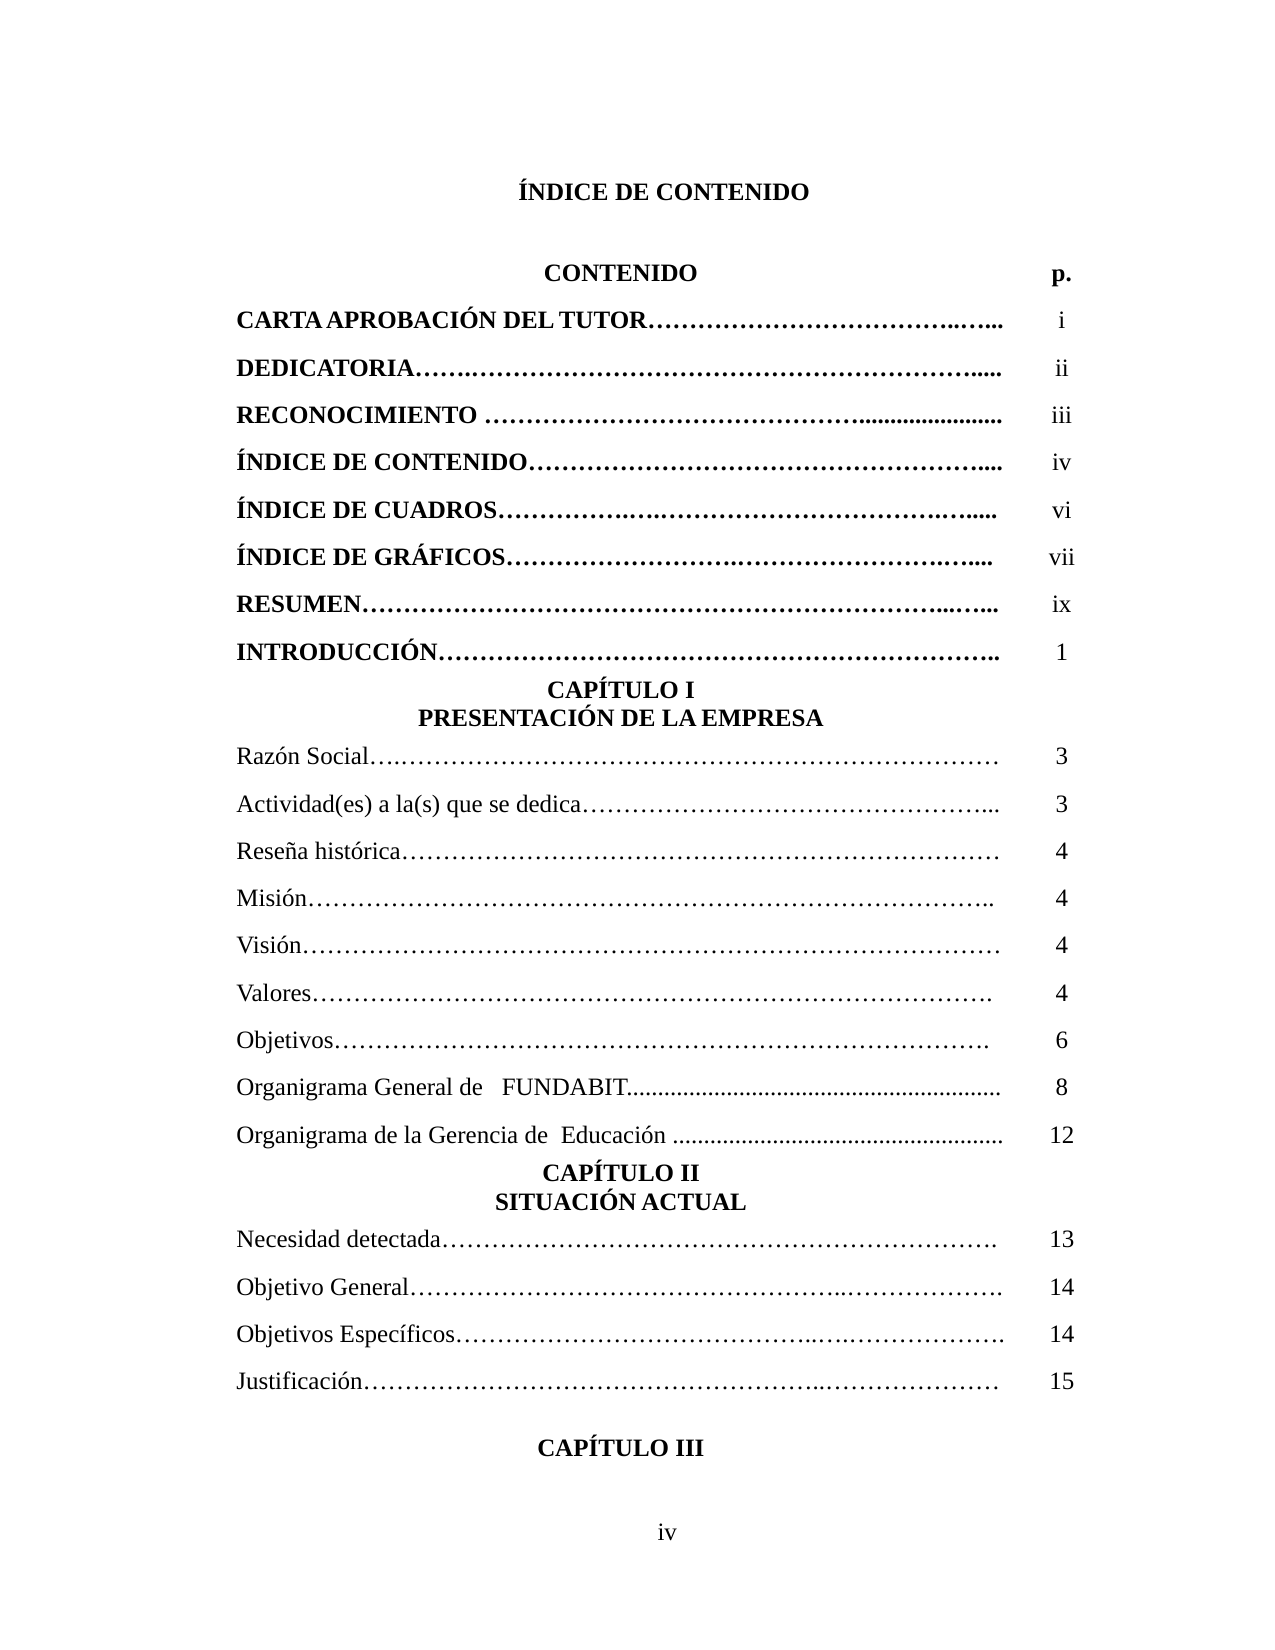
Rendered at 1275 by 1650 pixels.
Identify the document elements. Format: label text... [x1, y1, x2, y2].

table_cell vi [1016, 486, 1107, 533]
table_cell 4 [1016, 969, 1107, 1016]
table_cell 3 [1016, 732, 1107, 779]
table_cell ÍNDICE DE CONTENIDO……………………………………………….... [225, 438, 1016, 486]
table_cell iv [1016, 438, 1107, 486]
table_cell Objetivos Específicos……………………………………..….………………. [225, 1310, 1016, 1357]
table_cell CARTA APROBACIÓN DEL TUTOR………………………………..…... [225, 296, 1016, 344]
table_cell ix [1016, 580, 1107, 627]
table_cell vii [1016, 533, 1107, 580]
table_cell Visión………………………………………………………………………… [225, 921, 1016, 969]
table_cell Actividad(es) a la(s) que se dedica…………………………………………... [225, 780, 1016, 827]
table_cell ii [1016, 344, 1107, 391]
table_cell 8 [1016, 1063, 1107, 1111]
table_cell 3 [1016, 780, 1107, 827]
table_cell Justificación………………………………………………..………………… [225, 1357, 1016, 1404]
table_cell Valores………………………………………………………………………. [225, 969, 1016, 1016]
table_cell ÍNDICE DE GRÁFICOS……………………….…………………….….... [225, 533, 1016, 580]
table_header CONTENIDO [225, 249, 1016, 296]
table_cell iii [1016, 391, 1107, 438]
table_cell RECONOCIMIENTO ………………………………………....................... [225, 391, 1016, 438]
table_cell Organigrama de la Gerencia de Educación ..................................................... [225, 1111, 1016, 1158]
table_cell INTRODUCCIÓN………………………………………………………….. [225, 628, 1016, 675]
table_header p. [1016, 249, 1107, 296]
table_cell Reseña histórica……………………………………………………………… [225, 827, 1016, 874]
table_header CAPÍTULO III [225, 1433, 1016, 1473]
table_cell 6 [1016, 1016, 1107, 1063]
table_cell CAPÍTULO I PRESENTACIÓN DE LA EMPRESA [225, 675, 1016, 732]
table_cell 4 [1016, 921, 1107, 969]
table_cell Necesidad detectada…………………………………………………………. [225, 1215, 1016, 1263]
table_cell [1016, 675, 1107, 732]
table_cell CAPÍTULO II SITUACIÓN ACTUAL [225, 1158, 1016, 1215]
table_cell 14 [1016, 1310, 1107, 1357]
table_cell DEDICATORIA…….……………………………………………………..... [225, 344, 1016, 391]
table_cell RESUMEN……………………………………………………………...…... [225, 580, 1016, 627]
table_cell Objetivo General……………………………………………..………………. [225, 1263, 1016, 1310]
table_cell 13 [1016, 1215, 1107, 1263]
table_cell ÍNDICE DE CUADROS…………….….…………………………….…..... [225, 486, 1016, 533]
table_cell [1016, 1158, 1107, 1215]
table_cell 14 [1016, 1263, 1107, 1310]
table_cell 4 [1016, 874, 1107, 921]
table_cell 15 [1016, 1357, 1107, 1404]
table_header [1016, 1433, 1108, 1473]
table_cell Razón Social….……………………………………………………………… [225, 732, 1016, 779]
table_cell Objetivos……………………………………………………………………. [225, 1016, 1016, 1063]
table_cell 1 [1016, 628, 1107, 675]
table_cell 4 [1016, 827, 1107, 874]
table_cell Organigrama General de FUNDABIT............................................................ [225, 1063, 1016, 1111]
table_cell i [1016, 296, 1107, 344]
table_cell 12 [1016, 1111, 1107, 1158]
table_cell Misión……………………………………………………………………….. [225, 874, 1016, 921]
text ÍNDICE DE CONTENIDO [236, 177, 1098, 206]
